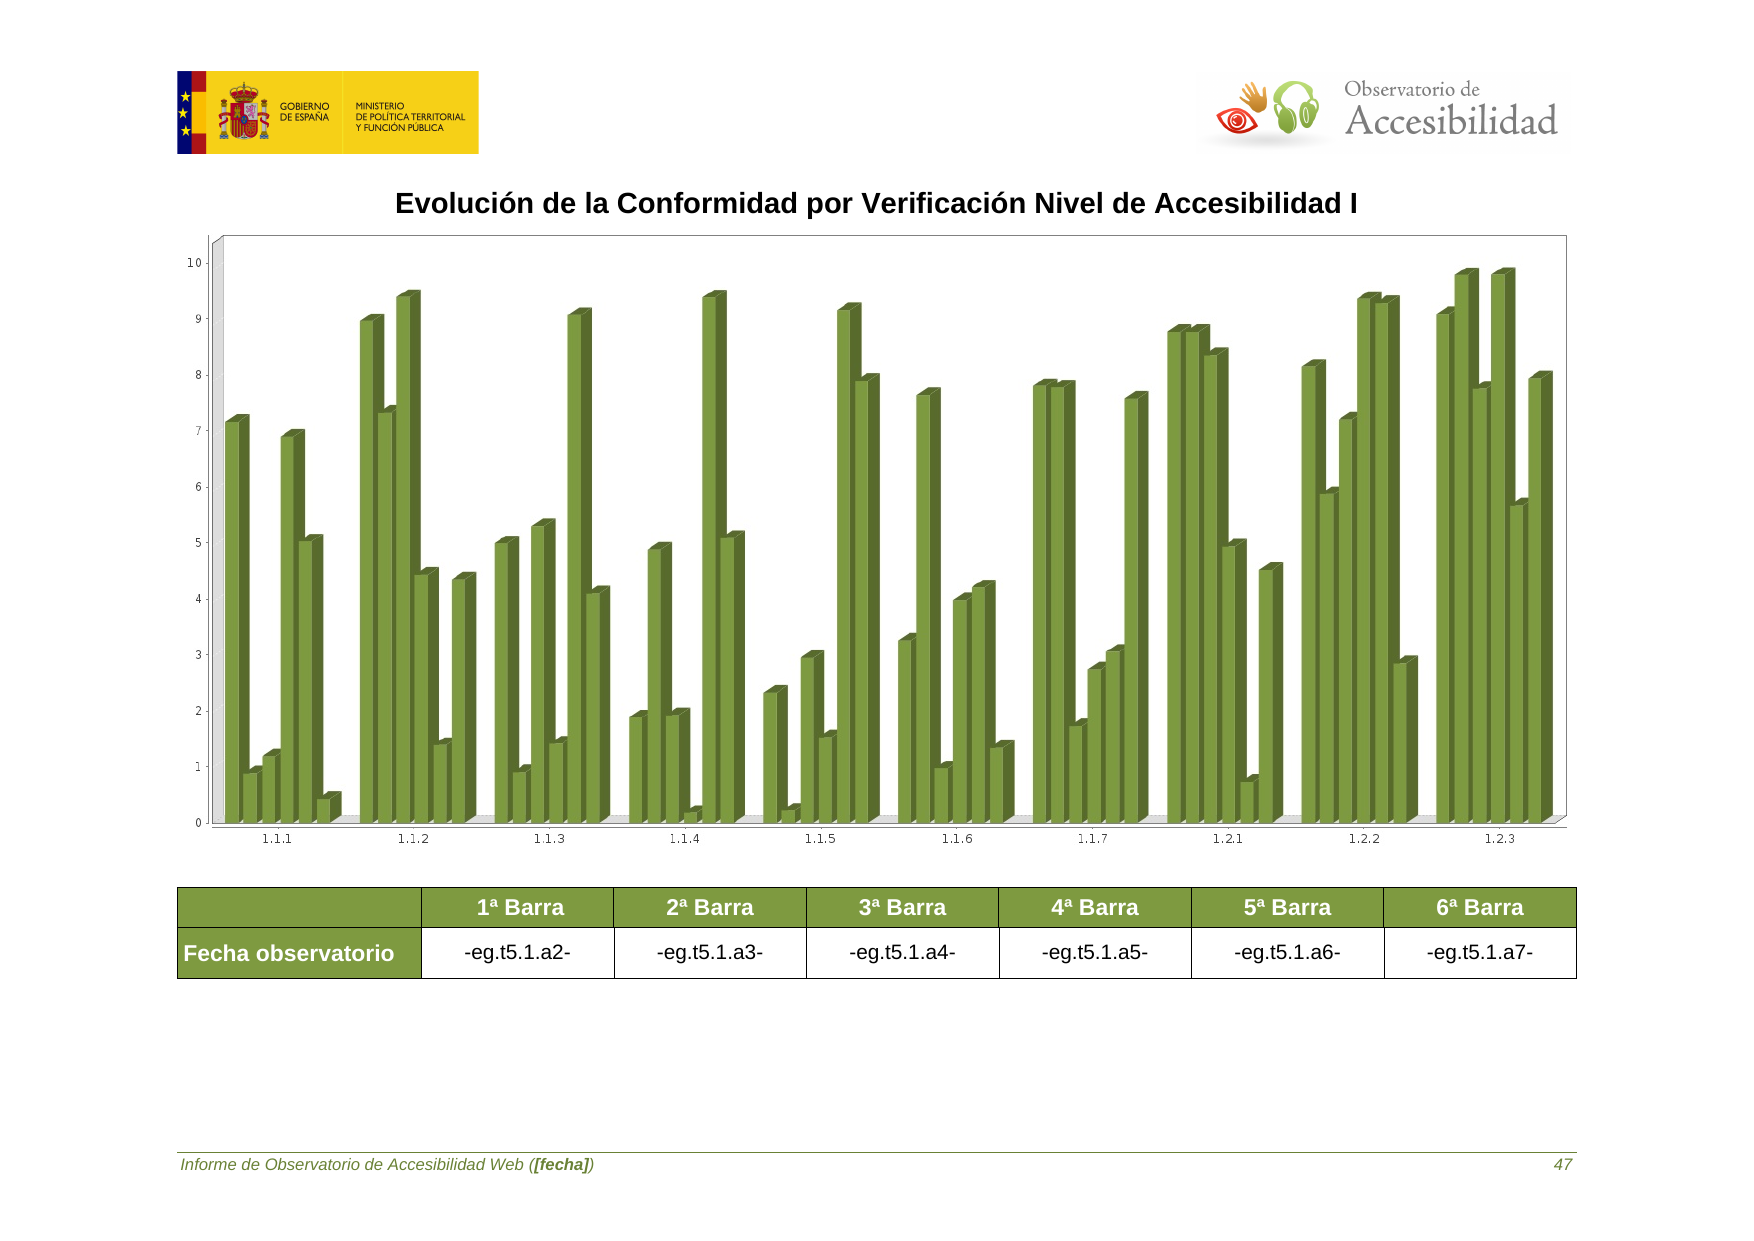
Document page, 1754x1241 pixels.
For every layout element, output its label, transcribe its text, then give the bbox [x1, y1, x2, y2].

table_cell Fecha observatorio [178, 928, 421, 978]
table_cell -eg.t5.1.a7- [1385, 928, 1576, 978]
table_header 3ª Barra [807, 888, 998, 927]
table_header 1ª Barra [422, 888, 613, 927]
table_cell -eg.t5.1.a2- [422, 928, 614, 978]
table_cell -eg.t5.1.a6- [1192, 928, 1384, 978]
table_header 2ª Barra [614, 888, 806, 927]
table_header [178, 888, 421, 927]
table_header 6ª Barra [1384, 888, 1576, 927]
text Evolución de la Conformidad por Verificación Nivel de Accesibilidad I [177, 186, 1577, 219]
table_header 5ª Barra [1192, 888, 1383, 927]
table_cell -eg.t5.1.a3- [615, 928, 806, 978]
picture [1196, 72, 1572, 154]
picture [177, 71, 479, 154]
table_cell -eg.t5.1.a5- [1000, 928, 1191, 978]
table_header 4ª Barra [999, 888, 1191, 927]
picture [177, 225, 1577, 851]
table_cell -eg.t5.1.a4- [807, 928, 999, 978]
